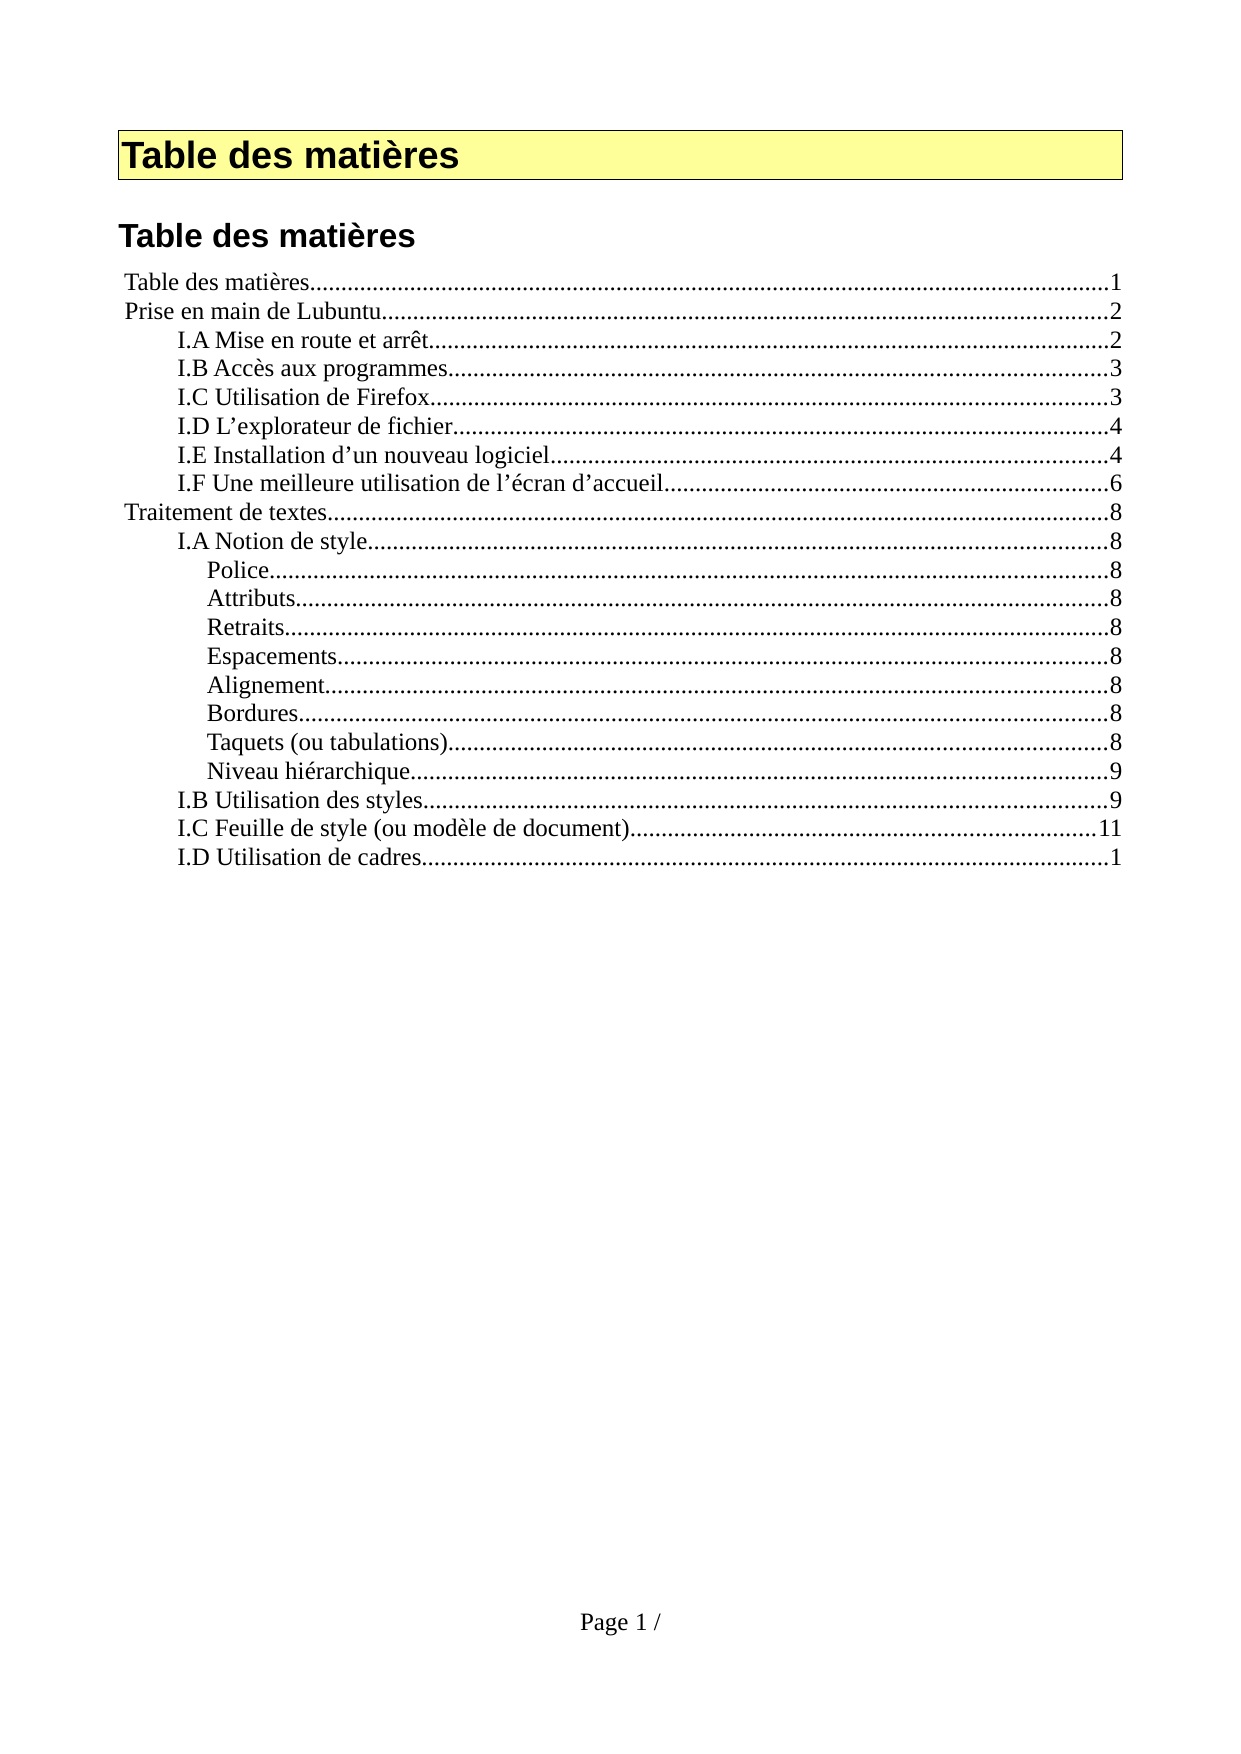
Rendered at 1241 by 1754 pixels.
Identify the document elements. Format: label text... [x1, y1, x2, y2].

text Niveau hiérarchique 9 [207, 756, 1122, 785]
text I.D Utilisation de cadres 1 [177, 842, 1122, 871]
text Prise en main de Lubuntu 2 [118, 296, 1122, 325]
text Police 8 [207, 555, 1122, 583]
text Traitement de textes 8 [118, 497, 1122, 526]
text I.F Une meilleure utilisation de l’écran d’accueil 6 [177, 468, 1122, 497]
text I.B Accès aux programmes 3 [177, 353, 1122, 382]
text I.A Mise en route et arrêt 2 [177, 325, 1122, 353]
subtitle Table des matières [118, 216, 1122, 255]
text I.B Utilisation des styles 9 [177, 785, 1122, 813]
text Taquets (ou tabulations) 8 [207, 727, 1122, 756]
text I.C Feuille de style (ou modèle de document) 11 [177, 813, 1122, 842]
subtitle Table des matières [119, 131, 1122, 179]
text Attributs 8 [207, 583, 1122, 612]
text Alignement 8 [207, 670, 1122, 698]
text Espacements 8 [207, 641, 1122, 670]
text I.C Utilisation de Firefox 3 [177, 382, 1122, 411]
text I.E Installation d’un nouveau logiciel 4 [177, 440, 1122, 468]
text Retraits 8 [207, 612, 1122, 641]
text I.A Notion de style 8 [177, 526, 1122, 555]
text Table des matières 1 [118, 267, 1122, 296]
text I.D L’explorateur de fichier 4 [177, 411, 1122, 440]
text Bordures 8 [207, 698, 1122, 727]
